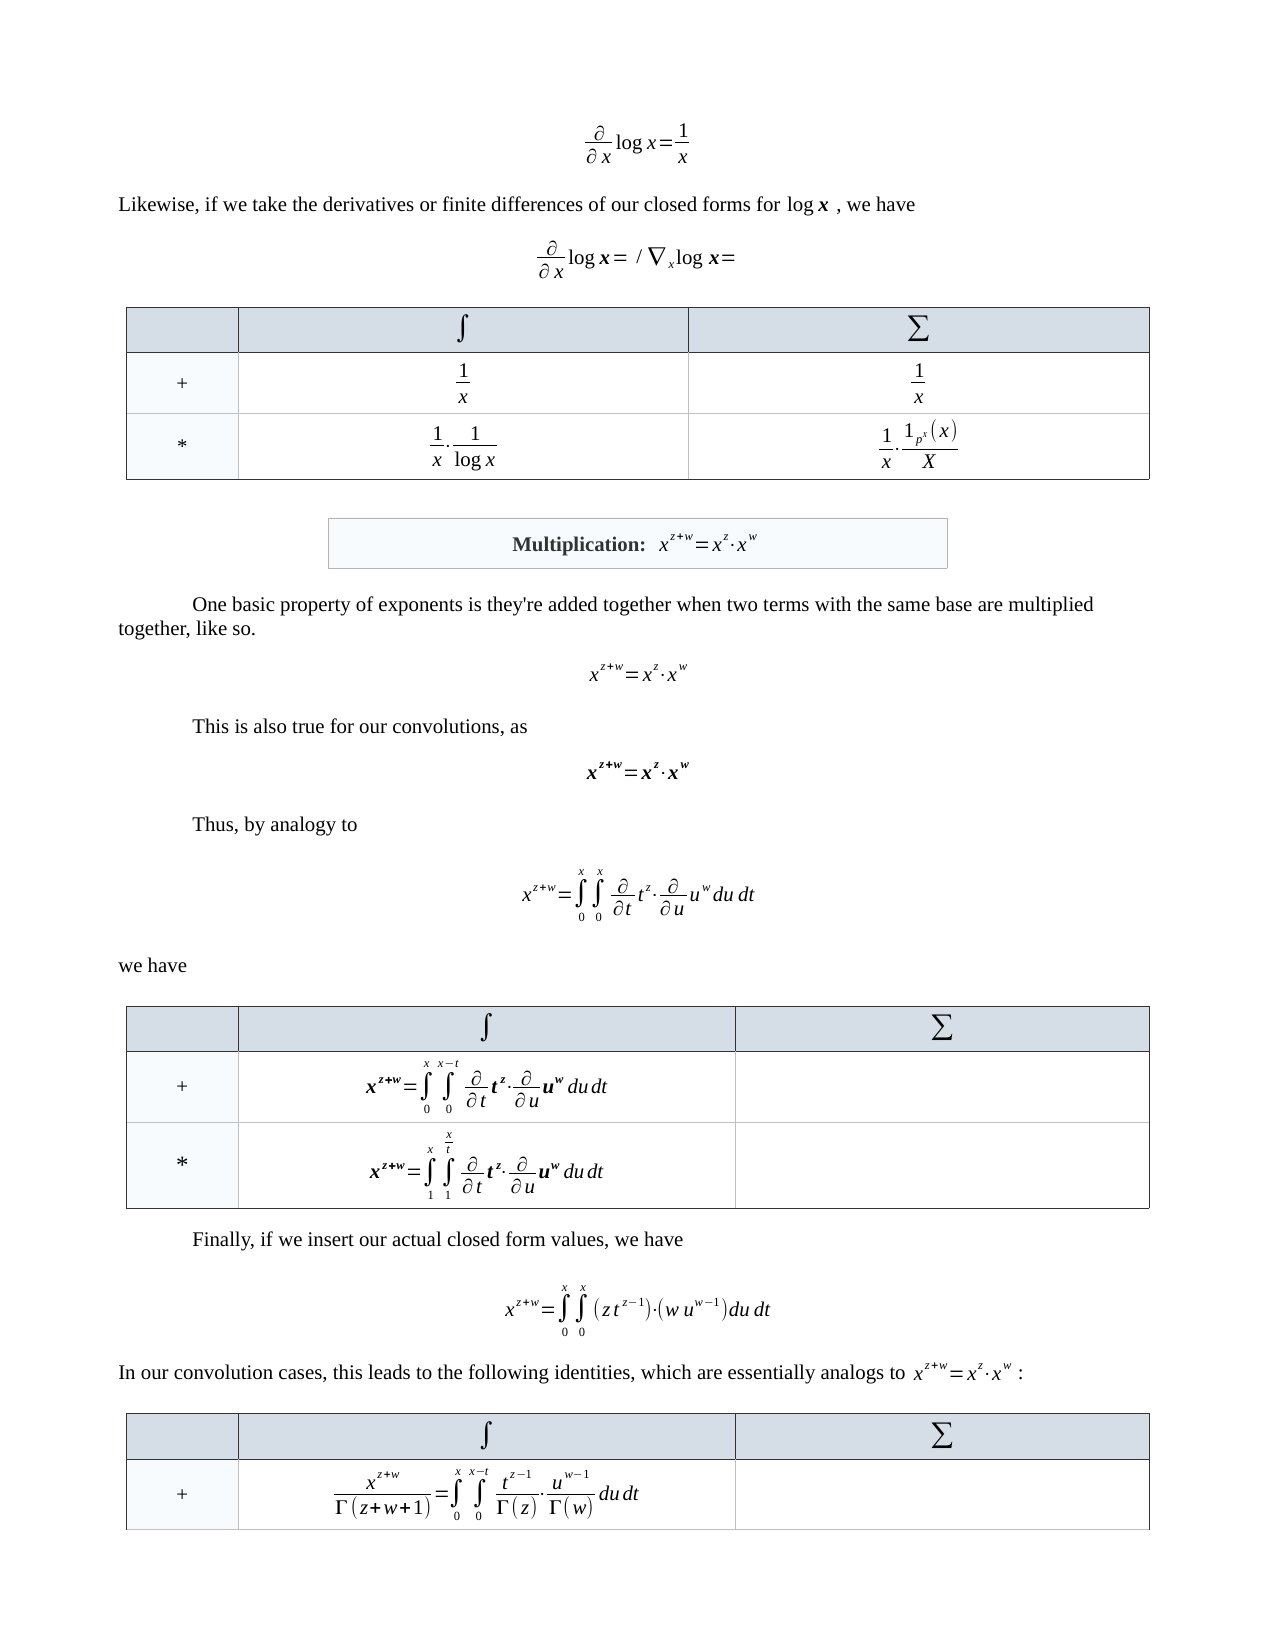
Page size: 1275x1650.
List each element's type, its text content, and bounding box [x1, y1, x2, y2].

table_cell [736, 1052, 1149, 1122]
table_header [239, 1414, 735, 1459]
table_cell [736, 1123, 1149, 1208]
table_cell [689, 353, 1149, 413]
table_cell * [127, 414, 238, 479]
table_header [689, 308, 1149, 352]
table_cell + [127, 353, 238, 413]
text This is also true for our convolutions, as [118, 714, 1157, 738]
table_cell * [127, 1123, 238, 1208]
table_cell + [127, 1460, 238, 1529]
table_header [239, 308, 688, 352]
table_header [736, 1007, 1149, 1051]
table_cell [689, 414, 1149, 479]
text Finally, if we insert our actual closed form values, we have [118, 1227, 1157, 1251]
table_header [736, 1414, 1149, 1459]
text Likewise, if we take the derivatives or finite differences of our closed forms for, we have [118, 191, 1157, 216]
text we have [118, 953, 1157, 977]
table_cell [239, 1123, 735, 1208]
table_header [127, 1414, 238, 1459]
table_header [127, 1007, 238, 1051]
text In our convolution cases, this leads to the following identities, which are essentially analogs to: [118, 1358, 1157, 1384]
text Thus, by analogy to [118, 812, 1157, 836]
table_header [239, 1007, 735, 1051]
table_header [127, 308, 238, 352]
table_cell [239, 353, 688, 413]
table_cell [239, 1052, 735, 1122]
text One basic property of exponents is they're added together when two terms with the same base are multiplied together, like so. [118, 592, 1157, 640]
table_cell [736, 1460, 1149, 1529]
table_cell [239, 1460, 735, 1529]
table_cell [239, 414, 688, 479]
text / [118, 239, 1157, 283]
text Multiplication: [329, 519, 947, 568]
table_cell + [127, 1052, 238, 1122]
